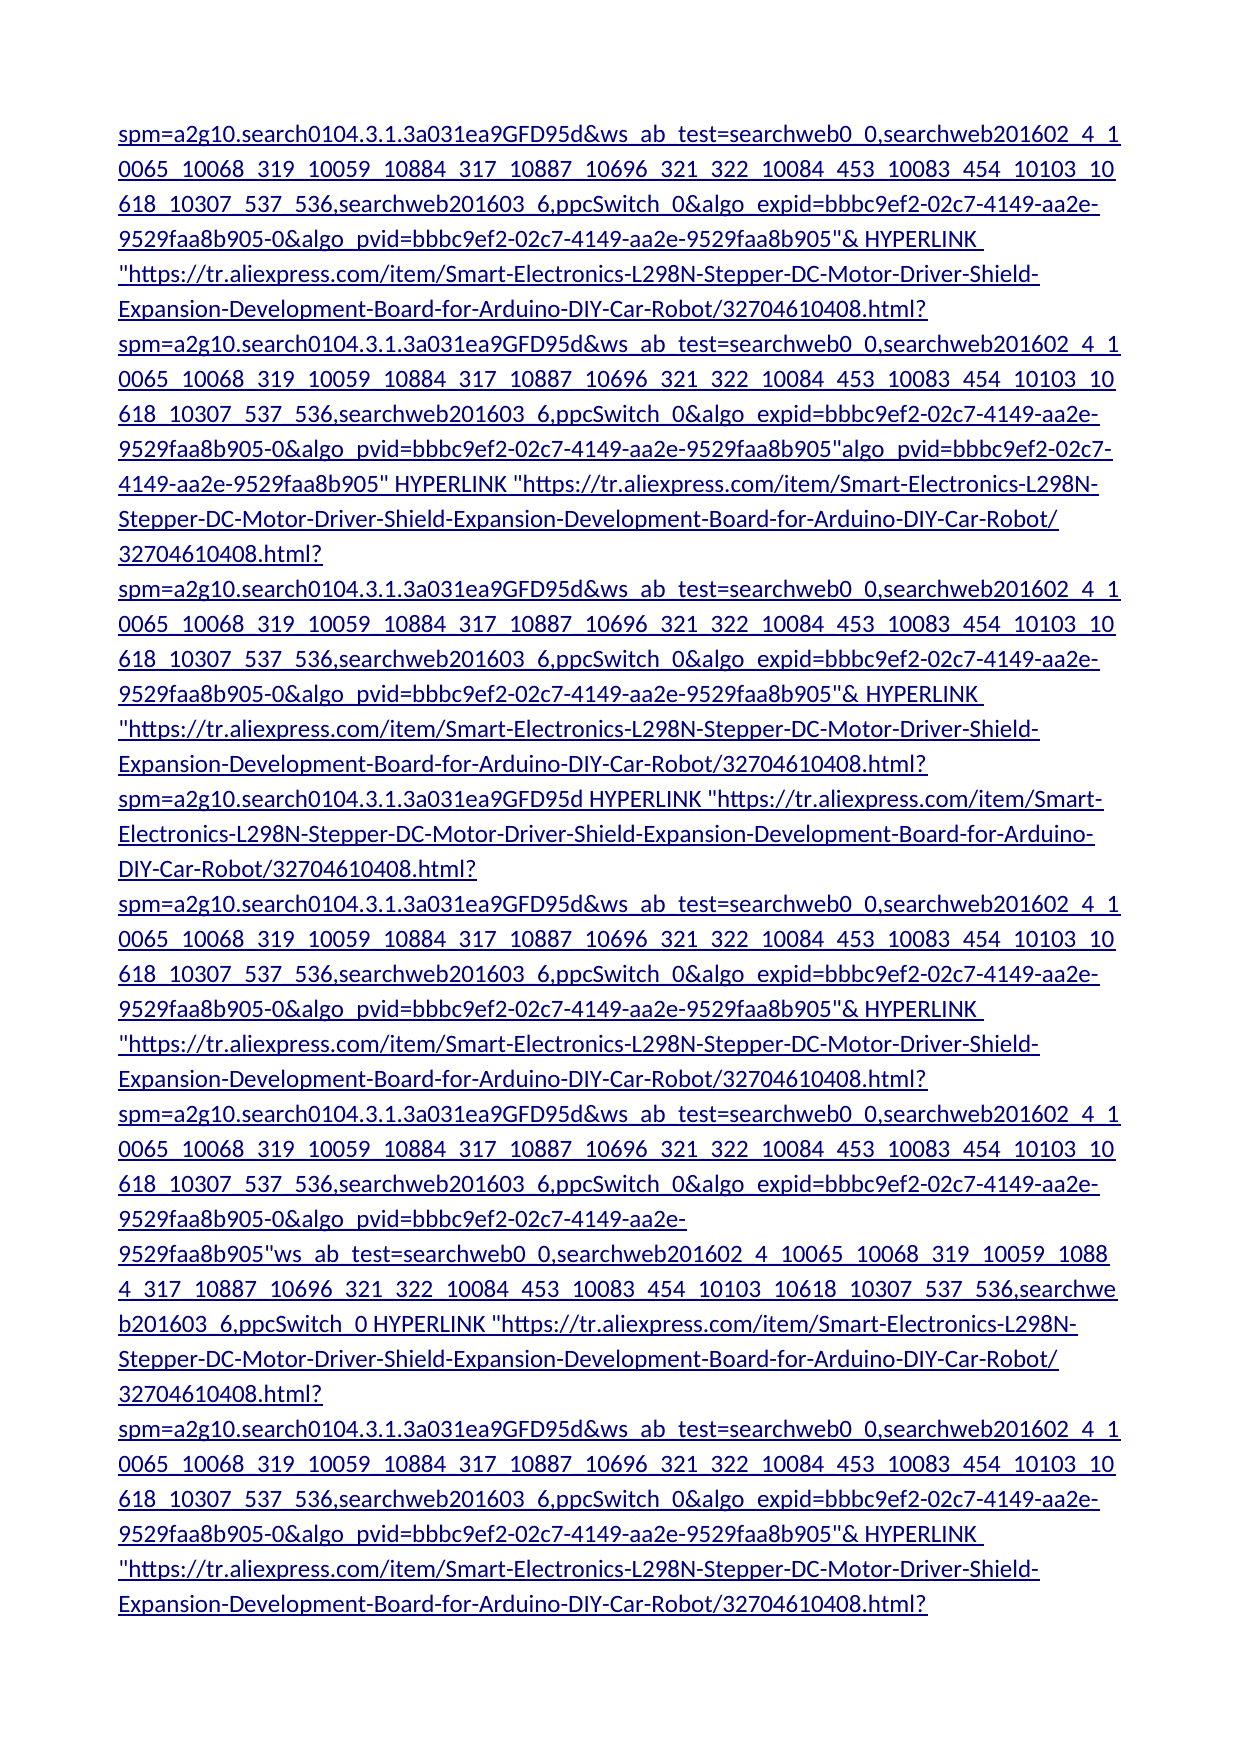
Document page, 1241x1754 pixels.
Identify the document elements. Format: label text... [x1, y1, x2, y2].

text spm=a2g10.search0104.3.1.3a031ea9GFD95d&ws_ab_test=searchweb0_0,searchweb201602_4_10065_10068_319_10059_10884_317_10887_10696_321_322_10084_453_10083_454_10103_10618_10307_537_536,searchweb201603_6,ppcSwitch_0&algo_expid=bbbc9ef2-02c7-4149-aa2e-9529faa8b905-0&algo_pvid=bbbc9ef2-02c7-4149-aa2e-9529faa8b905"& HYPERLINK "https://tr.aliexpress.com/item/Smart-Electronics-L298N-Stepper-DC-Motor-Driver-Shield-Expansion-Development-Board-for-Arduino-DIY-Car-Robot/32704610408.html?spm=a2g10.search0104.3.1.3a031ea9GFD95d&ws_ab_test=searchweb0_0,searchweb201602_4_10065_10068_319_10059_10884_317_10887_10696_321_322_10084_453_10083_454_10103_10618_10307_537_536,searchweb201603_6,ppcSwitch_0&algo_expid=bbbc9ef2-02c7-4149-aa2e-9529faa8b905-0&algo_pvid=bbbc9ef2-02c7-4149-aa2e-9529faa8b905"algo_pvid=bbbc9ef2-02c7-4149-aa2e-9529faa8b905" HYPERLINK "https://tr.aliexpress.com/item/Smart-Electronics-L298N-Stepper-DC-Motor-Driver-Shield-Expansion-Development-Board-for-Arduino-DIY-Car-Robot/32704610408.html?spm=a2g10.search0104.3.1.3a031ea9GFD95d&ws_ab_test=searchweb0_0,searchweb201602_4_10065_10068_319_10059_10884_317_10887_10696_321_322_10084_453_10083_454_10103_10618_10307_537_536,searchweb201603_6,ppcSwitch_0&algo_expid=bbbc9ef2-02c7-4149-aa2e-9529faa8b905-0&algo_pvid=bbbc9ef2-02c7-4149-aa2e-9529faa8b905"& HYPERLINK "https://tr.aliexpress.com/item/Smart-Electronics-L298N-Stepper-DC-Motor-Driver-Shield-Expansion-Development-Board-for-Arduino-DIY-Car-Robot/32704610408.html?spm=a2g10.search0104.3.1.3a031ea9GFD95d HYPERLINK "https://tr.aliexpress.com/item/Smart-Electronics-L298N-Stepper-DC-Motor-Driver-Shield-Expansion-Development-Board-for-Arduino-DIY-Car-Robot/32704610408.html?spm=a2g10.search0104.3.1.3a031ea9GFD95d&ws_ab_test=searchweb0_0,searchweb201602_4_10065_10068_319_10059_10884_317_10887_10696_321_322_10084_453_10083_454_10103_10618_10307_537_536,searchweb201603_6,ppcSwitch_0&algo_expid=bbbc9ef2-02c7-4149-aa2e-9529faa8b905-0&algo_pvid=bbbc9ef2-02c7-4149-aa2e-9529faa8b905"& HYPERLINK "https://tr.aliexpress.com/item/Smart-Electronics-L298N-Stepper-DC-Motor-Driver-Shield-Expansion-Development-Board-for-Arduino-DIY-Car-Robot/32704610408.html?spm=a2g10.search0104.3.1.3a031ea9GFD95d&ws_ab_test=searchweb0_0,searchweb201602_4_10065_10068_319_10059_10884_317_10887_10696_321_322_10084_453_10083_454_10103_10618_10307_537_536,searchweb201603_6,ppcSwitch_0&algo_expid=bbbc9ef2-02c7-4149-aa2e-9529faa8b905-0&algo_pvid=bbbc9ef2-02c7-4149-aa2e-9529faa8b905"ws_ab_test=searchweb0_0,searchweb201602_4_10065_10068_319_10059_10884_317_10887_10696_321_322_10084_453_10083_454_10103_10618_10307_537_536,searchweb201603_6,ppcSwitch_0 HYPERLINK "https://tr.aliexpress.com/item/Smart-Electronics-L298N-Stepper-DC-Motor-Driver-Shield-Expansion-Development-Board-for-Arduino-DIY-Car-Robot/32704610408.html?spm=a2g10.search0104.3.1.3a031ea9GFD95d&ws_ab_test=searchweb0_0,searchweb201602_4_10065_10068_319_10059_10884_317_10887_10696_321_322_10084_453_10083_454_10103_10618_10307_537_536,searchweb201603_6,ppcSwitch_0&algo_expid=bbbc9ef2-02c7-4149-aa2e-9529faa8b905-0&algo_pvid=bbbc9ef2-02c7-4149-aa2e-9529faa8b905"& HYPERLINK "https://tr.aliexpress.com/item/Smart-Electronics-L298N-Stepper-DC-Motor-Driver-Shield-Expansion-Development-Board-for-Arduino-DIY-Car-Robot/32704610408.html? [118, 118, 1122, 1619]
